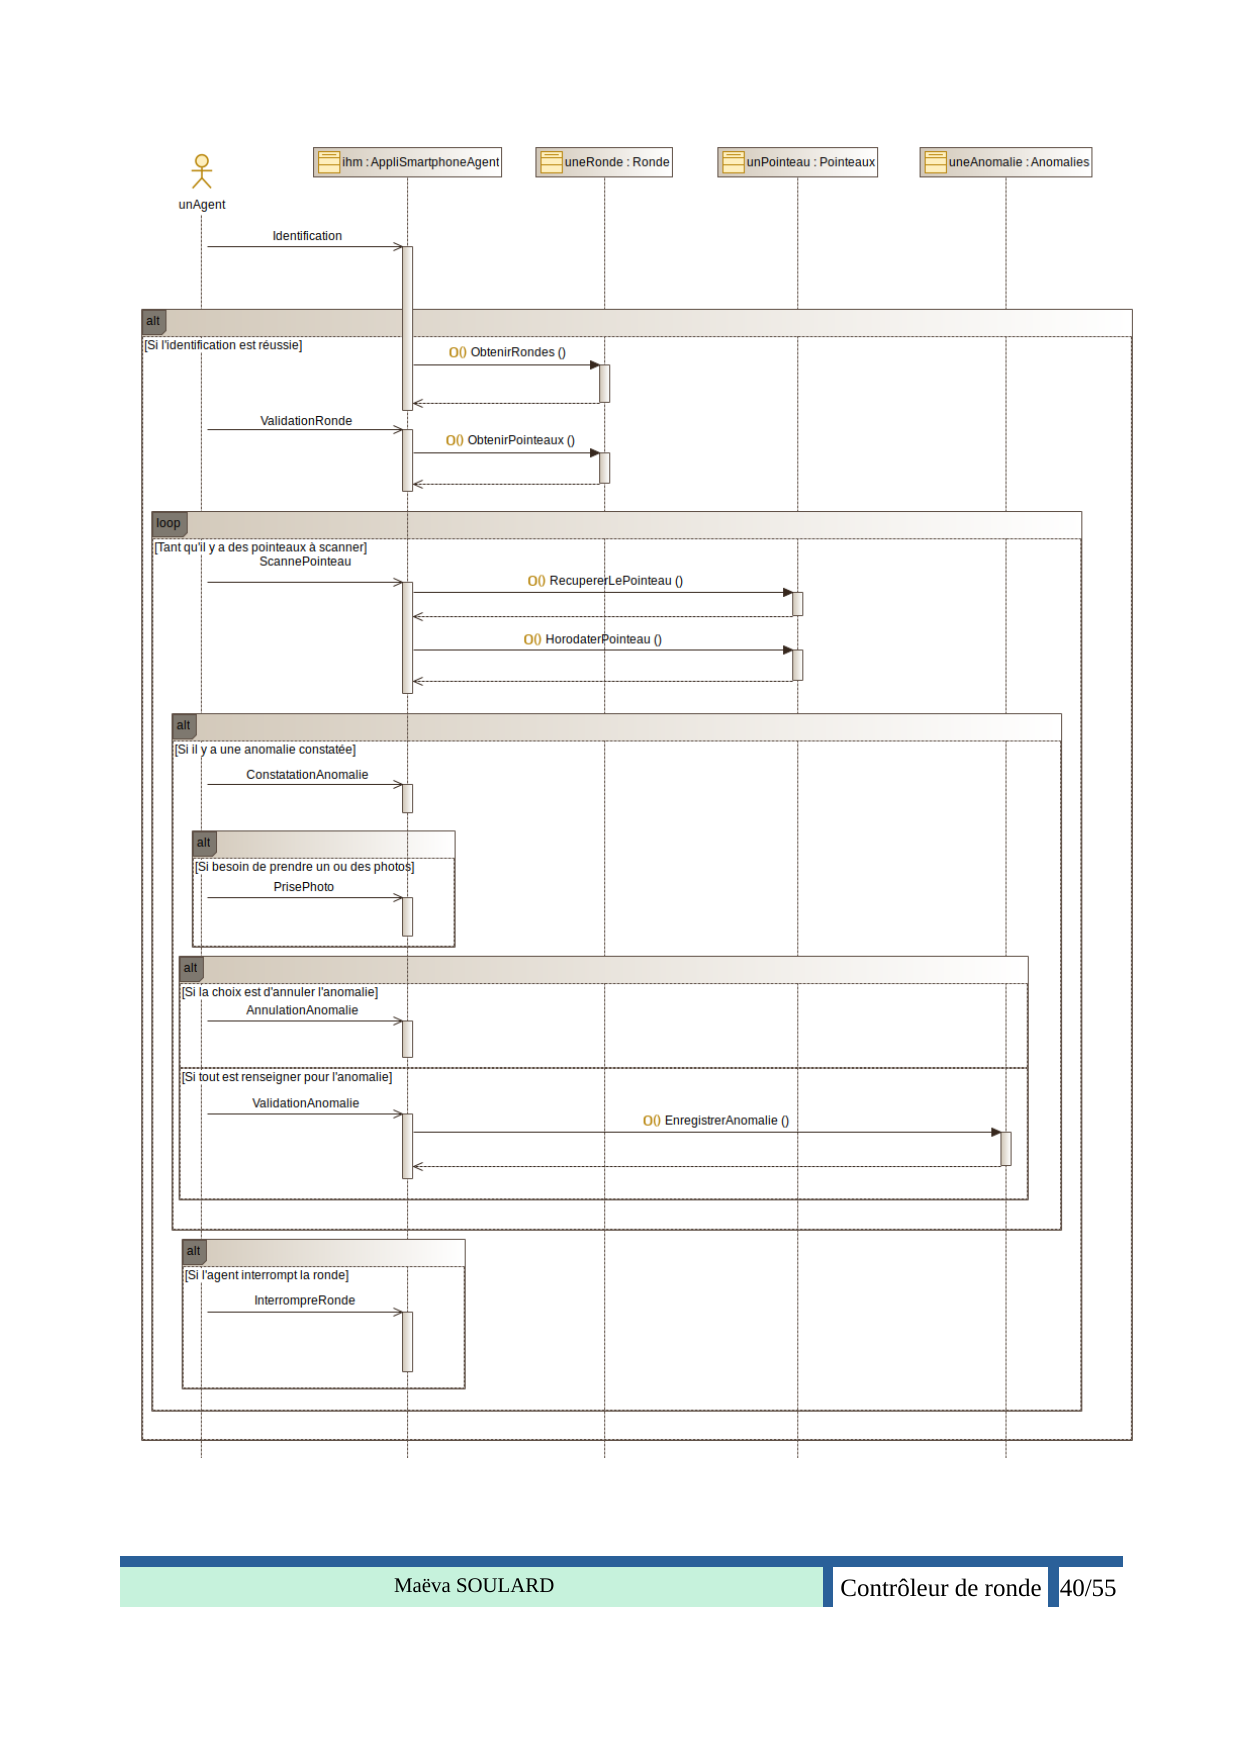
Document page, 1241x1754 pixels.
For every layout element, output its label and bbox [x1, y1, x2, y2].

picture [121, 137, 1143, 1458]
